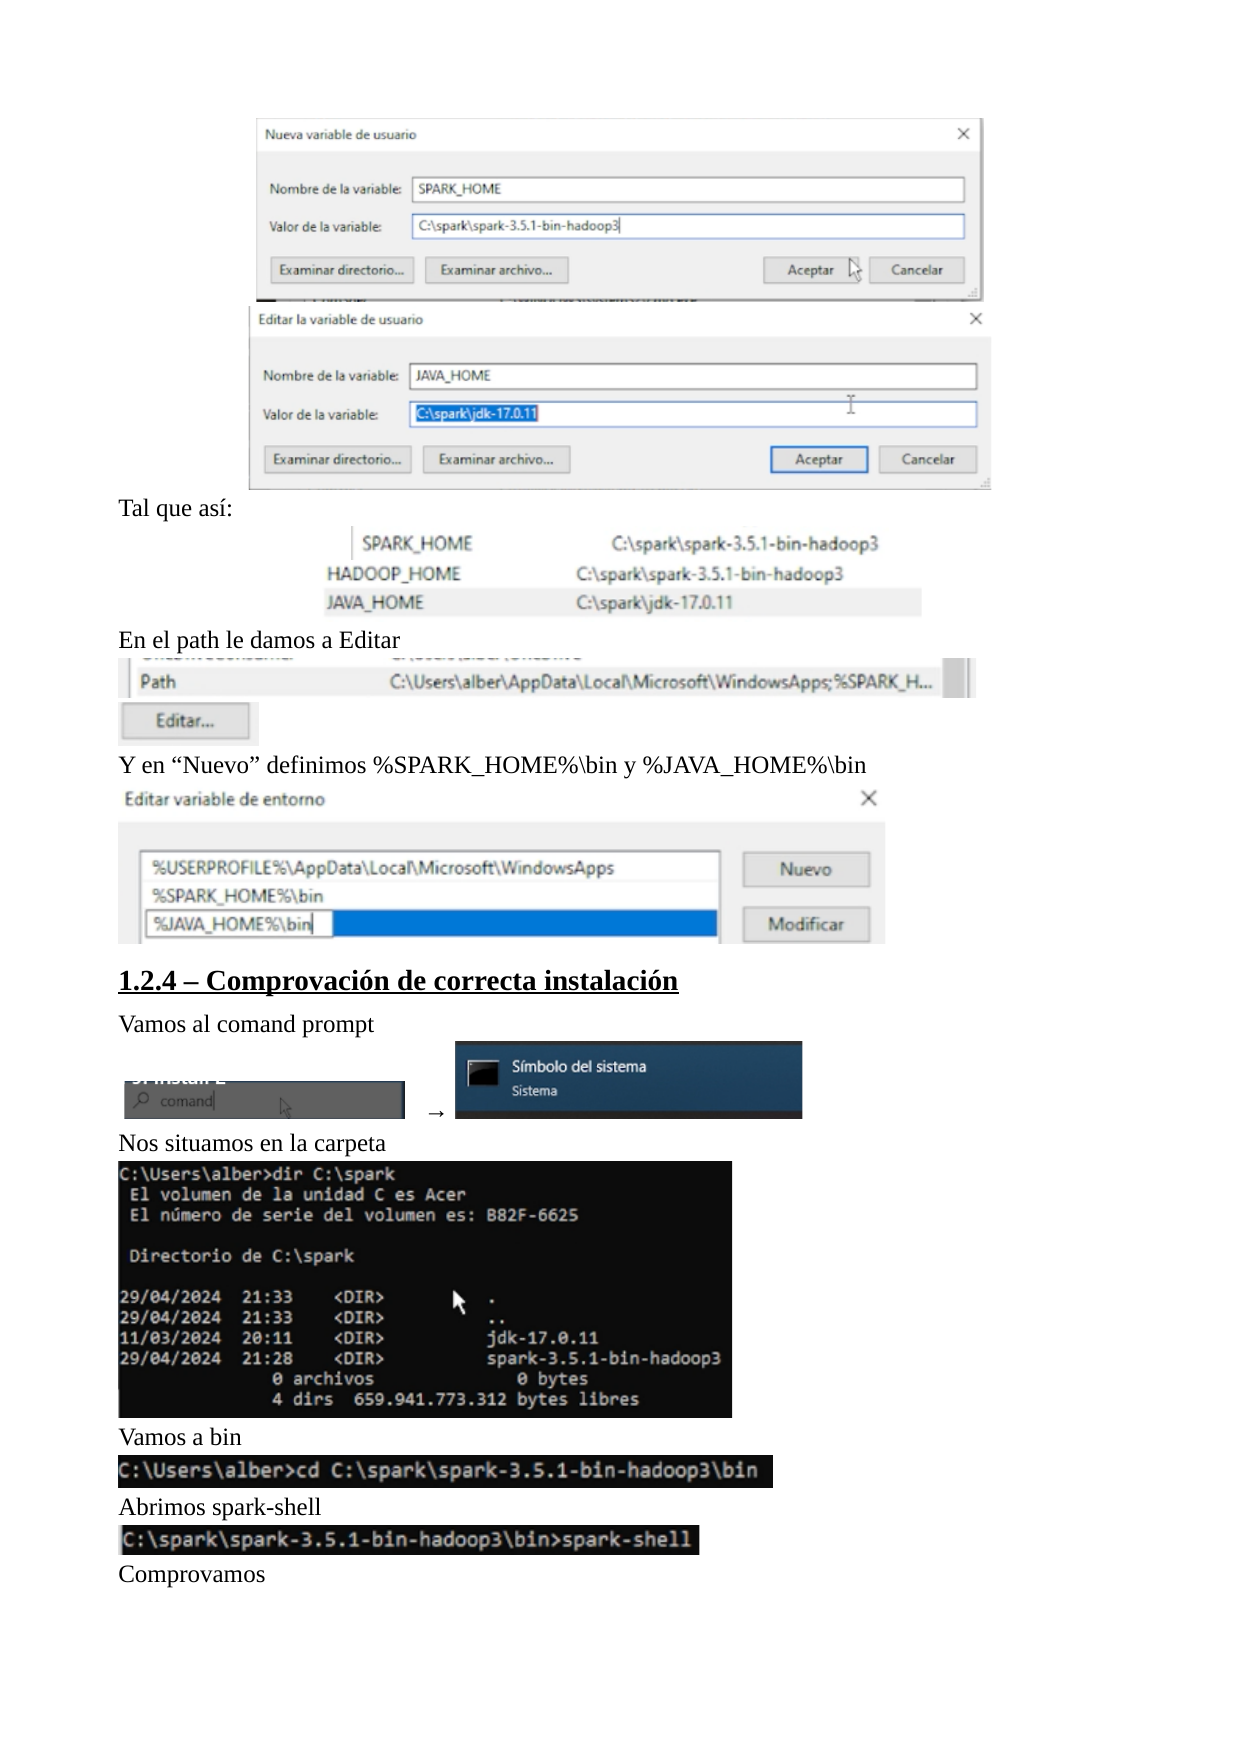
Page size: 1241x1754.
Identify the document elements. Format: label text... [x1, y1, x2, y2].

picture [248, 306, 992, 490]
picture [118, 1525, 700, 1555]
picture [351, 526, 889, 560]
text Tal que así: [118, 493, 1122, 522]
text Vamos al comand prompt [118, 1009, 1122, 1038]
subtitle 1.2.4 – Comprovación de correcta instalación [118, 963, 1122, 996]
text Y en “Nuevo” definimos %SPARK_HOME%\bin y %JAVA_HOME%\bin [118, 750, 1122, 779]
picture [256, 118, 984, 302]
text → [118, 1042, 1122, 1124]
text Vamos a bin [118, 1422, 1122, 1451]
text Comprovamos [118, 1559, 1122, 1588]
picture [455, 1041, 803, 1119]
picture [118, 1455, 773, 1488]
text En el path le damos a Editar [118, 626, 1122, 654]
picture [318, 563, 922, 622]
picture [118, 658, 977, 698]
picture [118, 702, 259, 746]
picture [124, 1081, 405, 1119]
picture [118, 783, 886, 944]
text Abrimos spark-shell [118, 1492, 1122, 1521]
text Nos situamos en la carpeta [118, 1128, 1122, 1157]
picture [118, 1161, 733, 1418]
